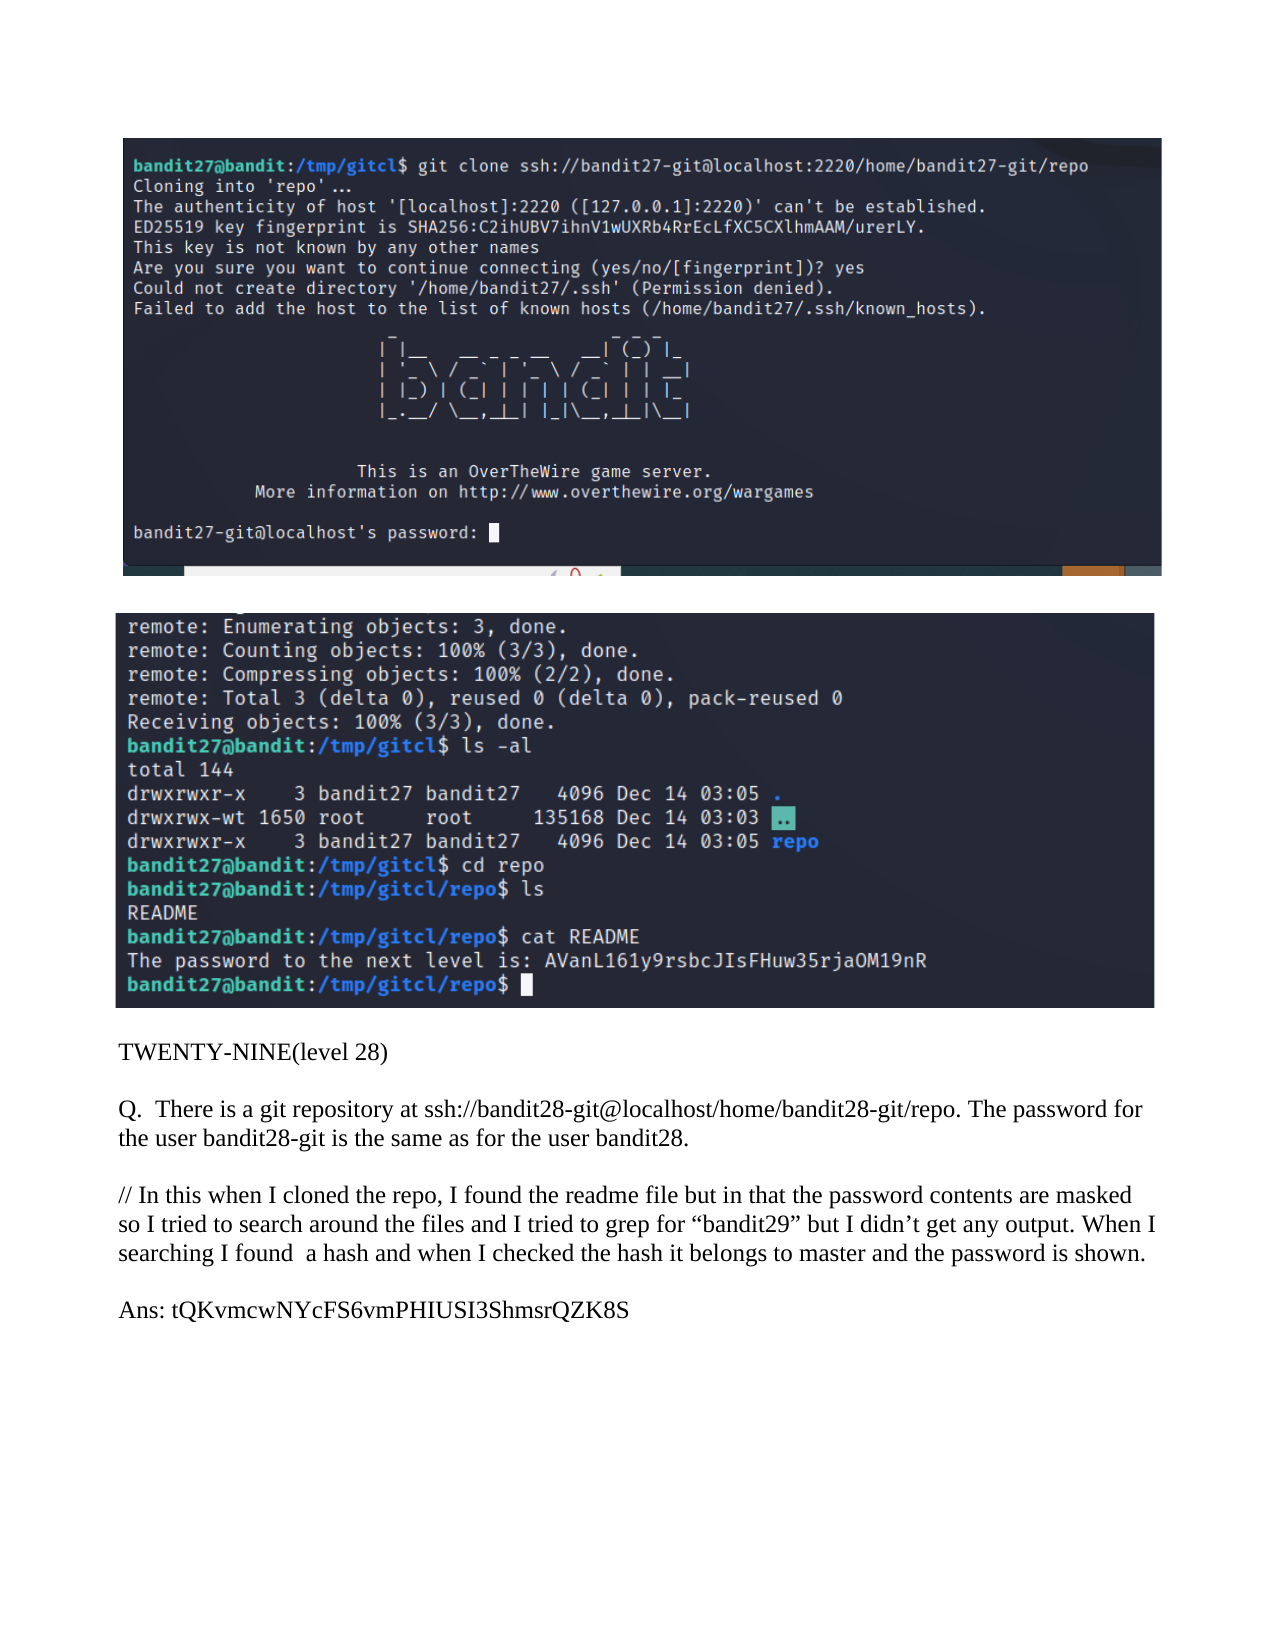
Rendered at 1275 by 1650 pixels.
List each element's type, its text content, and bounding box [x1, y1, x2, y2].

text // In this when I cloned the repo, I found the readme file but in that the password contents are masked so I tried to search around the files and I tried to grep for “bandit29” but I didn’t get any output. When I searching I found a hash and when I checked the hash it belongs to master and the password is shown. [118, 1180, 1157, 1267]
text Ans: tQKvmcwNYcFS6vmPHIUSI3ShmsrQZK8S [118, 1295, 1157, 1324]
picture [123, 138, 1162, 576]
text TWENTY-NINE(level 28) [118, 1037, 1157, 1065]
picture [115, 613, 1155, 1008]
text Q. There is a git repository at ssh://bandit28-git@localhost/home/bandit28-git/repo. The password for the user bandit28-git is the same as for the user bandit28. [118, 1094, 1157, 1152]
